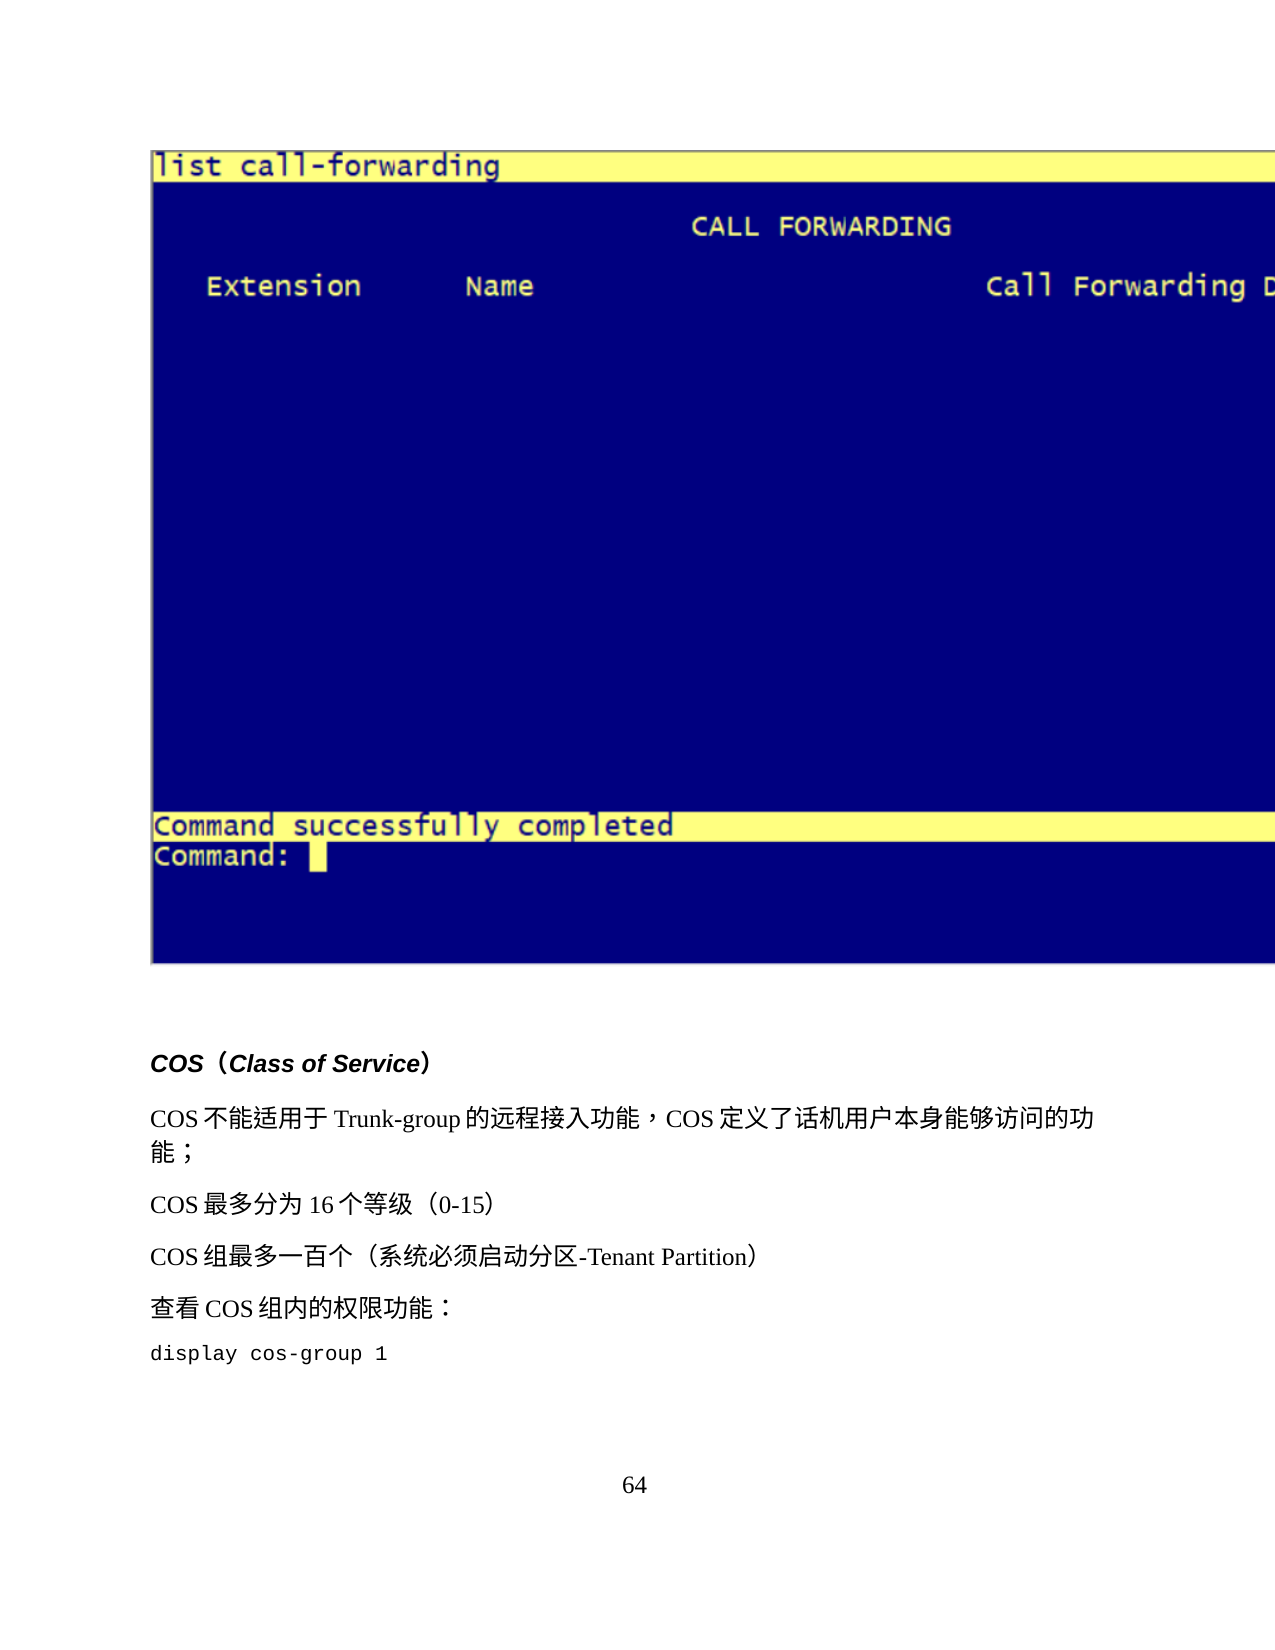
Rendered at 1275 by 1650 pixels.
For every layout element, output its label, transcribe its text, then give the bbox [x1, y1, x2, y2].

text display cos-group 1 [150, 1343, 1125, 1366]
subtitle COS（Class of Service） [150, 1046, 1125, 1079]
text COS最多分为16个等级（0-15） [150, 1187, 1125, 1221]
picture [150, 150, 1275, 967]
text COS组最多一百个（系统必须启动分区-Tenant Partition） [150, 1239, 1125, 1273]
text COS不能适用于Trunk-group的远程接入功能，COS定义了话机用户本身能够访问的功能； [150, 1101, 1125, 1169]
text 查看COS组内的权限功能： [150, 1291, 1125, 1325]
